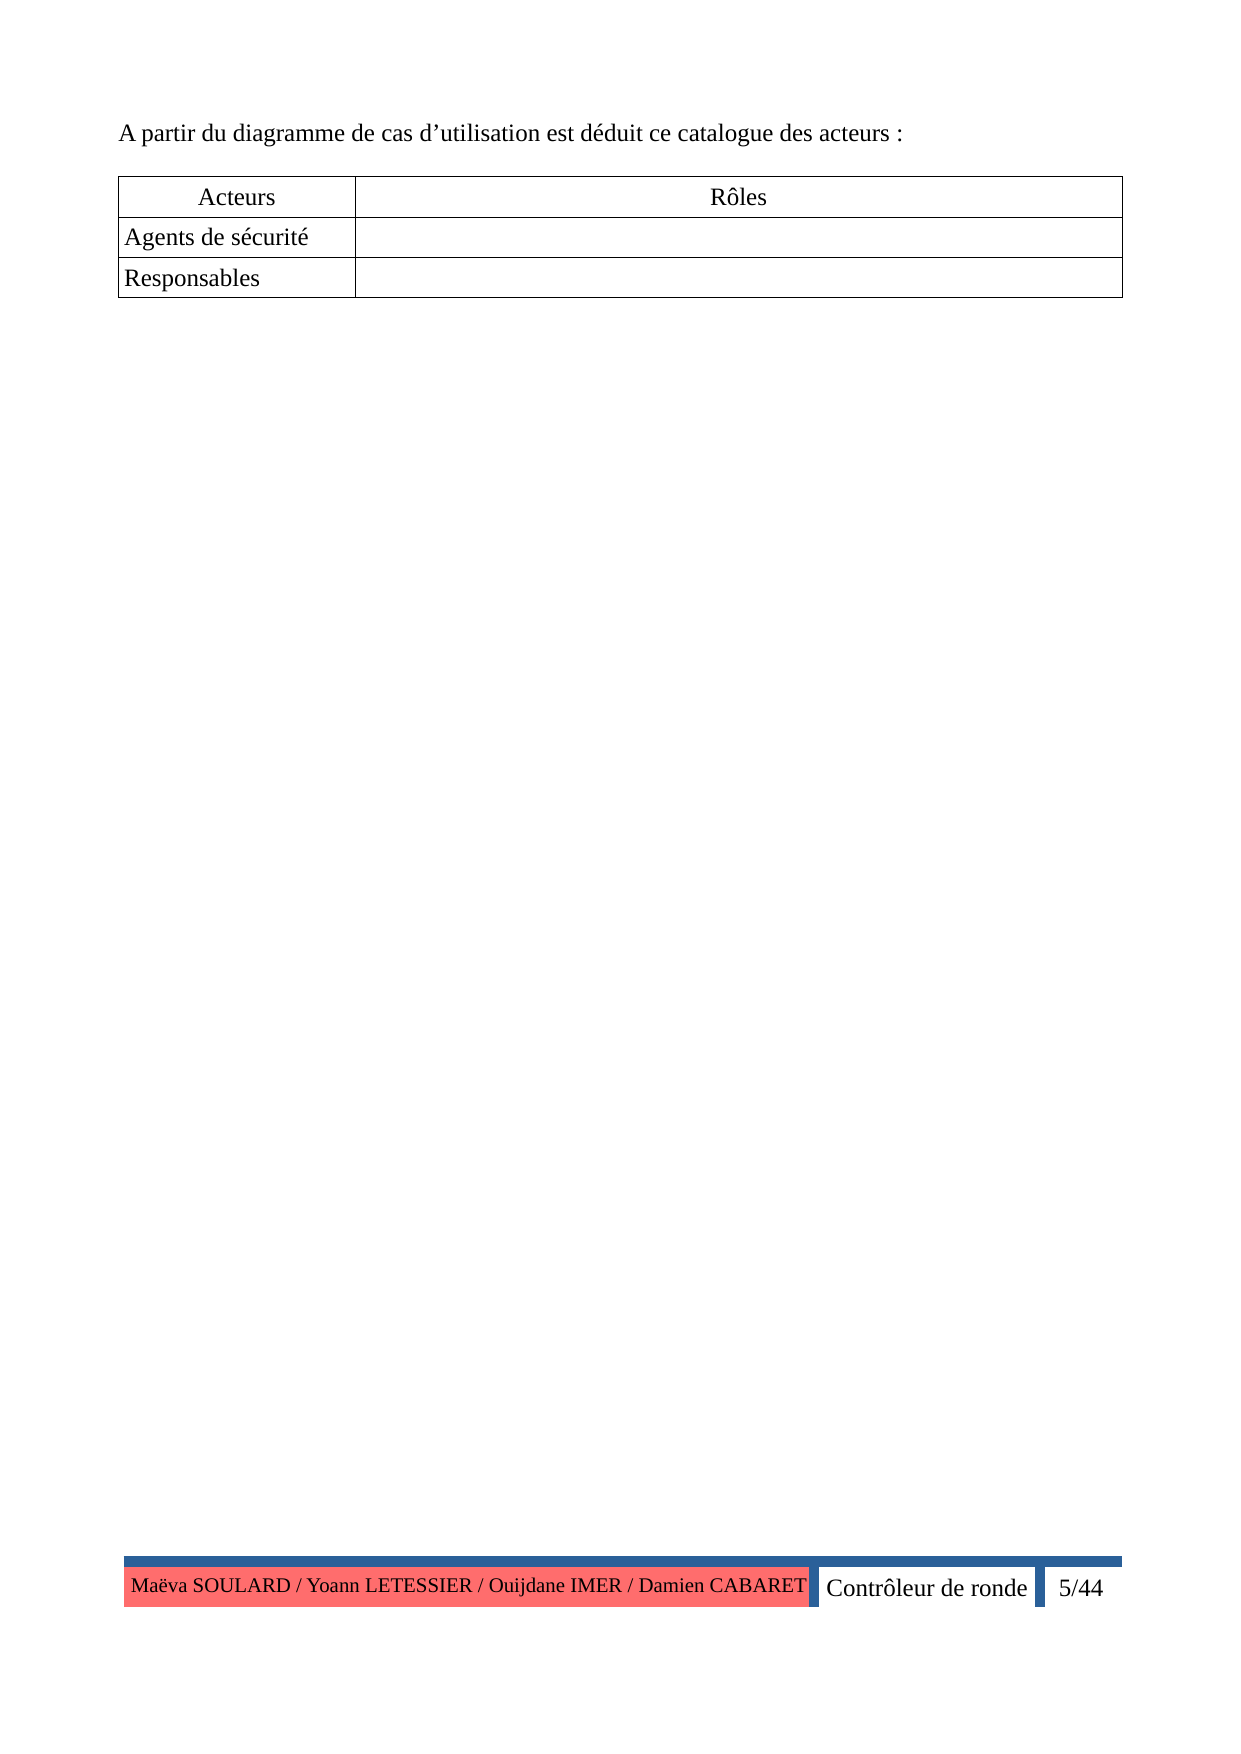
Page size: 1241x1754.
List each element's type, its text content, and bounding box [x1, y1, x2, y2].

table_cell Agents de sécurité [119, 218, 355, 257]
text A partir du diagramme de cas d’utilisation est déduit ce catalogue des acteurs : [118, 118, 1122, 147]
table_header Rôles [356, 177, 1122, 217]
table_cell Responsables [119, 258, 355, 297]
table_cell [356, 218, 1122, 257]
table_header Acteurs [119, 177, 355, 217]
table_cell [356, 258, 1122, 297]
